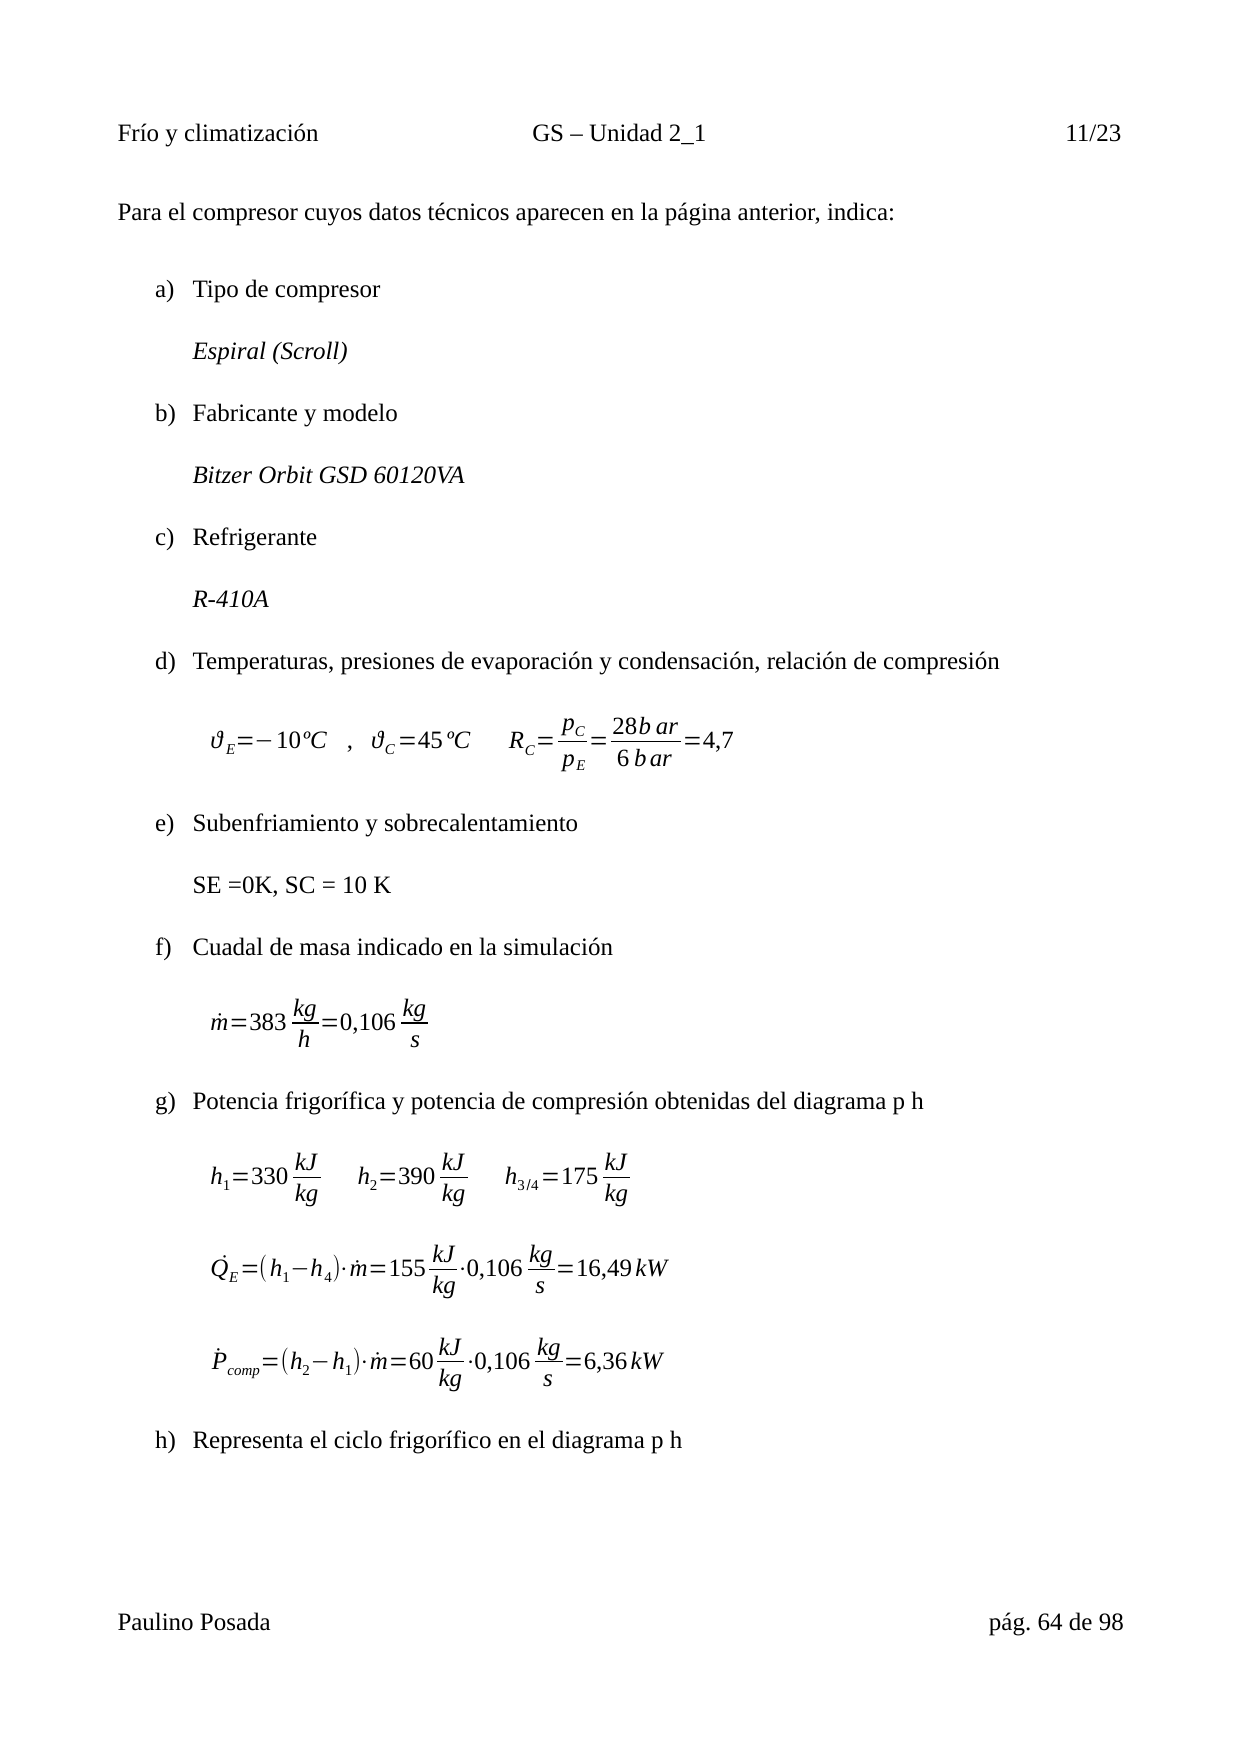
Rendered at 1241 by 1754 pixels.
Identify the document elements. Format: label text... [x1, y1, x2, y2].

text Para el compresor cuyos datos técnicos aparecen en la página anterior, indica: [117, 197, 1123, 226]
list Subenfriamiento y sobrecalentamiento [155, 808, 1123, 837]
list , [155, 708, 1123, 774]
list Representa el ciclo frigorífico en el diagrama p h [155, 1425, 1123, 1454]
list SE =0K, SC = 10 K [155, 870, 1123, 899]
list Espiral (Scroll) [155, 336, 1123, 364]
list Potencia frigorífica y potencia de compresión obtenidas del diagrama p h [155, 1086, 1123, 1115]
list Cuadal de masa indicado en la simulación [155, 932, 1123, 961]
list Temperaturas, presiones de evaporación y condensación, relación de compresión [155, 646, 1123, 675]
list R-410A [155, 584, 1123, 613]
list Bitzer Orbit GSD 60120VA [155, 460, 1123, 489]
list Refrigerante [155, 522, 1123, 551]
list Tipo de compresor [155, 274, 1123, 302]
list Fabricante y modelo [155, 398, 1123, 427]
